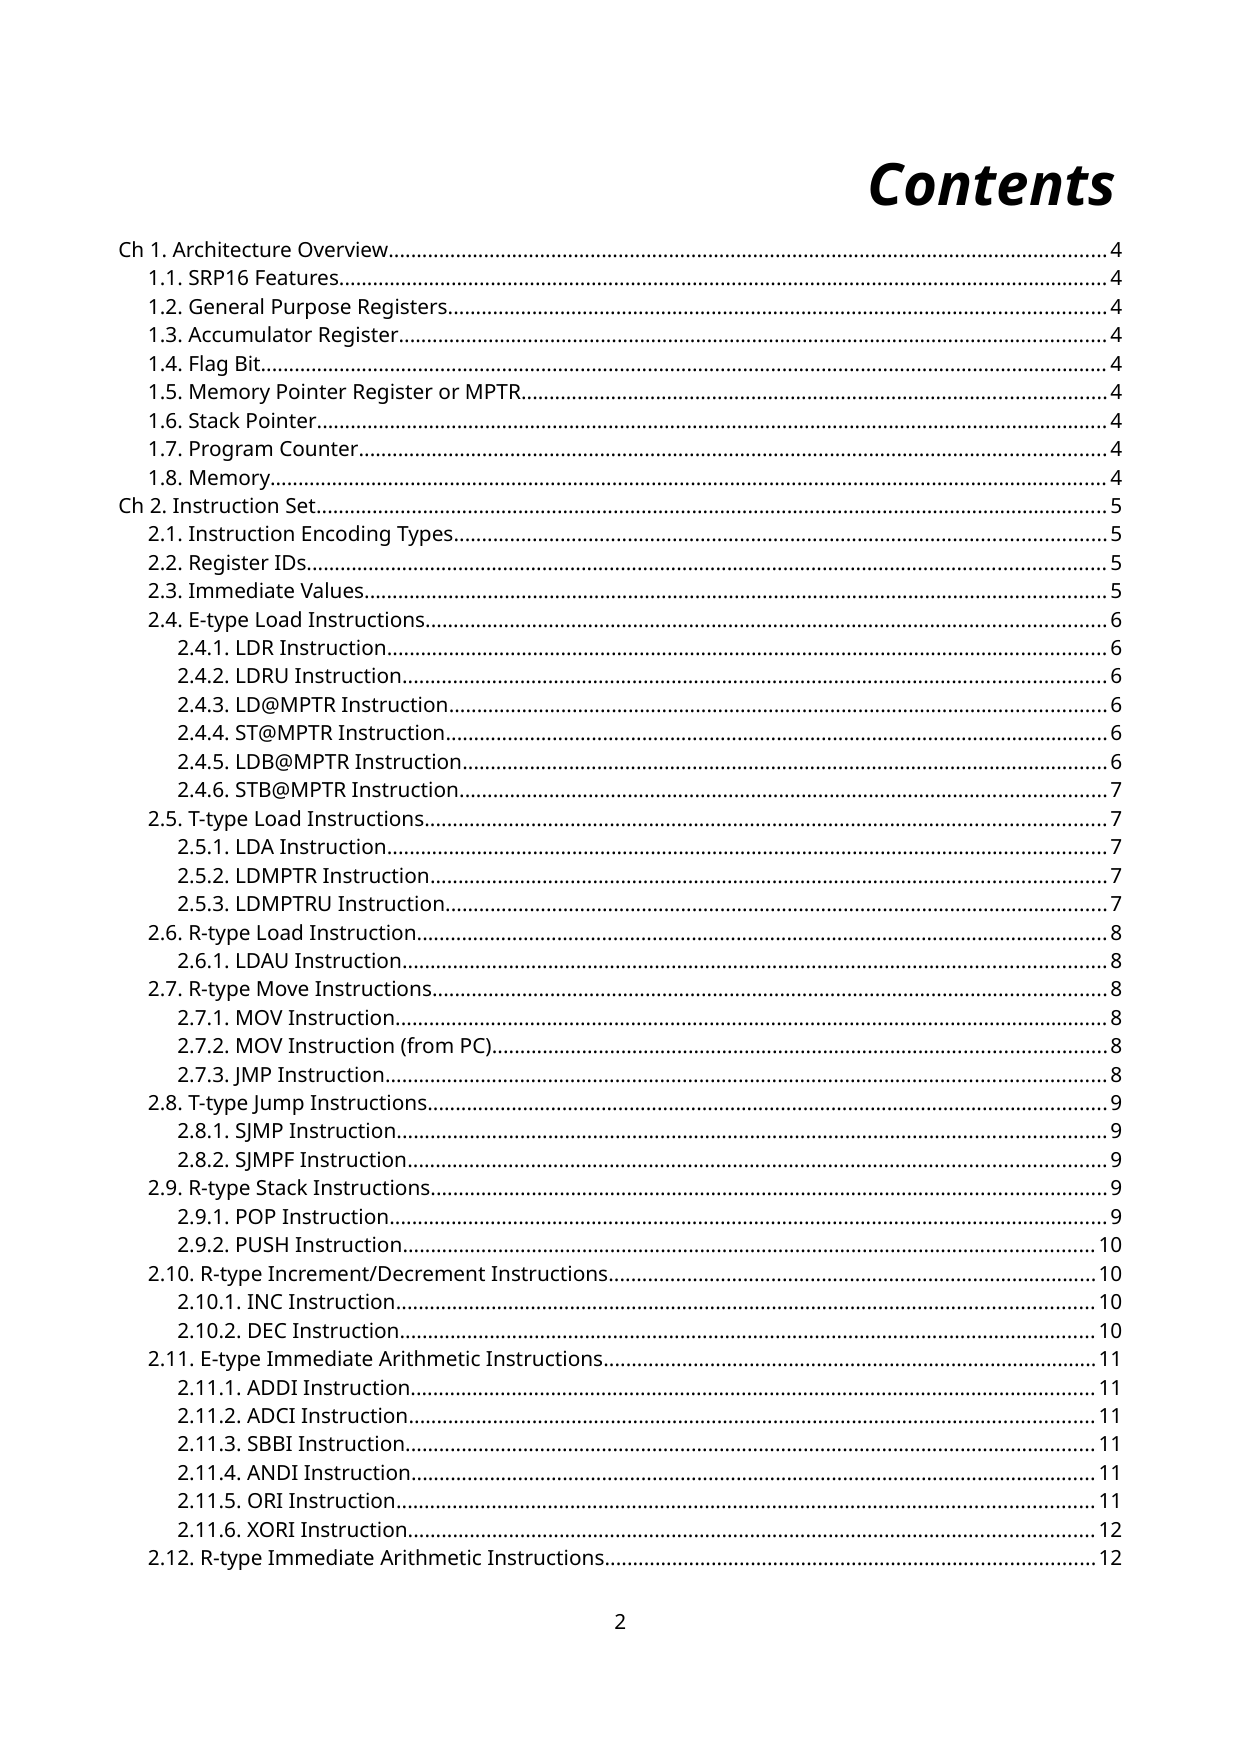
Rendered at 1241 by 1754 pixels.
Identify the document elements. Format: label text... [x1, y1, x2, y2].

text 2.11. E-type Immediate Arithmetic Instructions 11 [148, 1344, 1122, 1373]
text 2.2. Register IDs 5 [148, 548, 1122, 576]
text 2.11.1. ADDI Instruction 11 [177, 1373, 1122, 1401]
text 2.11.5. ORI Instruction 11 [177, 1486, 1122, 1515]
text 2.5. T-type Load Instructions 7 [148, 804, 1122, 832]
text 2.4.5. LDB@MPTR Instruction 6 [177, 747, 1122, 775]
text 2.6. R-type Load Instruction 8 [148, 918, 1122, 946]
text 2.7.1. MOV Instruction 8 [177, 1003, 1122, 1031]
text 2.12. R-type Immediate Arithmetic Instructions 12 [148, 1543, 1122, 1572]
text 1.8. Memory 4 [148, 463, 1122, 491]
text 2.8. T-type Jump Instructions 9 [148, 1088, 1122, 1117]
text 2.7.3. JMP Instruction 8 [177, 1060, 1122, 1088]
text 1.4. Flag Bit 4 [148, 349, 1122, 377]
text 2.8.2. SJMPF Instruction 9 [177, 1145, 1122, 1173]
text 2.4.4. ST@MPTR Instruction 6 [177, 718, 1122, 747]
text Ch 1. Architecture Overview 4 [118, 235, 1122, 263]
text 2.5.2. LDMPTR Instruction 7 [177, 861, 1122, 889]
text 2.6.1. LDAU Instruction 8 [177, 946, 1122, 974]
text 1.2. General Purpose Registers 4 [148, 292, 1122, 320]
text 1.6. Stack Pointer 4 [148, 406, 1122, 434]
text 2.7.2. MOV Instruction (from PC) 8 [177, 1031, 1122, 1060]
text 2.10. R-type Increment/Decrement Instructions 10 [148, 1259, 1122, 1287]
text 2.4.3. LD@MPTR Instruction 6 [177, 690, 1122, 718]
text 2.9.2. PUSH Instruction 10 [177, 1230, 1122, 1259]
text 2.10.2. DEC Instruction 10 [177, 1316, 1122, 1344]
text 2.5.1. LDA Instruction 7 [177, 832, 1122, 861]
text 2.11.3. SBBI Instruction 11 [177, 1429, 1122, 1458]
text 2.3. Immediate Values 5 [148, 576, 1122, 605]
text 2.9.1. POP Instruction 9 [177, 1202, 1122, 1230]
text Ch 2. Instruction Set 5 [118, 491, 1122, 519]
text 2.8.1. SJMP Instruction 9 [177, 1117, 1122, 1145]
text 2.4.6. STB@MPTR Instruction 7 [177, 775, 1122, 804]
text 1.7. Program Counter 4 [148, 434, 1122, 463]
text 2.4.1. LDR Instruction 6 [177, 633, 1122, 662]
text 2.11.6. XORI Instruction 12 [177, 1515, 1122, 1543]
subtitle Contents [118, 143, 1122, 223]
text 2.4.2. LDRU Instruction 6 [177, 662, 1122, 690]
text 2.5.3. LDMPTRU Instruction 7 [177, 889, 1122, 918]
text 2.11.2. ADCI Instruction 11 [177, 1401, 1122, 1429]
text 2.11.4. ANDI Instruction 11 [177, 1458, 1122, 1486]
text 1.5. Memory Pointer Register or MPTR 4 [148, 377, 1122, 406]
text 1.1. SRP16 Features 4 [148, 263, 1122, 292]
text 1.3. Accumulator Register 4 [148, 320, 1122, 349]
text 2.4. E-type Load Instructions 6 [148, 605, 1122, 633]
text 2.7. R-type Move Instructions 8 [148, 974, 1122, 1003]
text 2.10.1. INC Instruction 10 [177, 1287, 1122, 1316]
text 2.1. Instruction Encoding Types 5 [148, 519, 1122, 548]
text 2.9. R-type Stack Instructions 9 [148, 1173, 1122, 1202]
